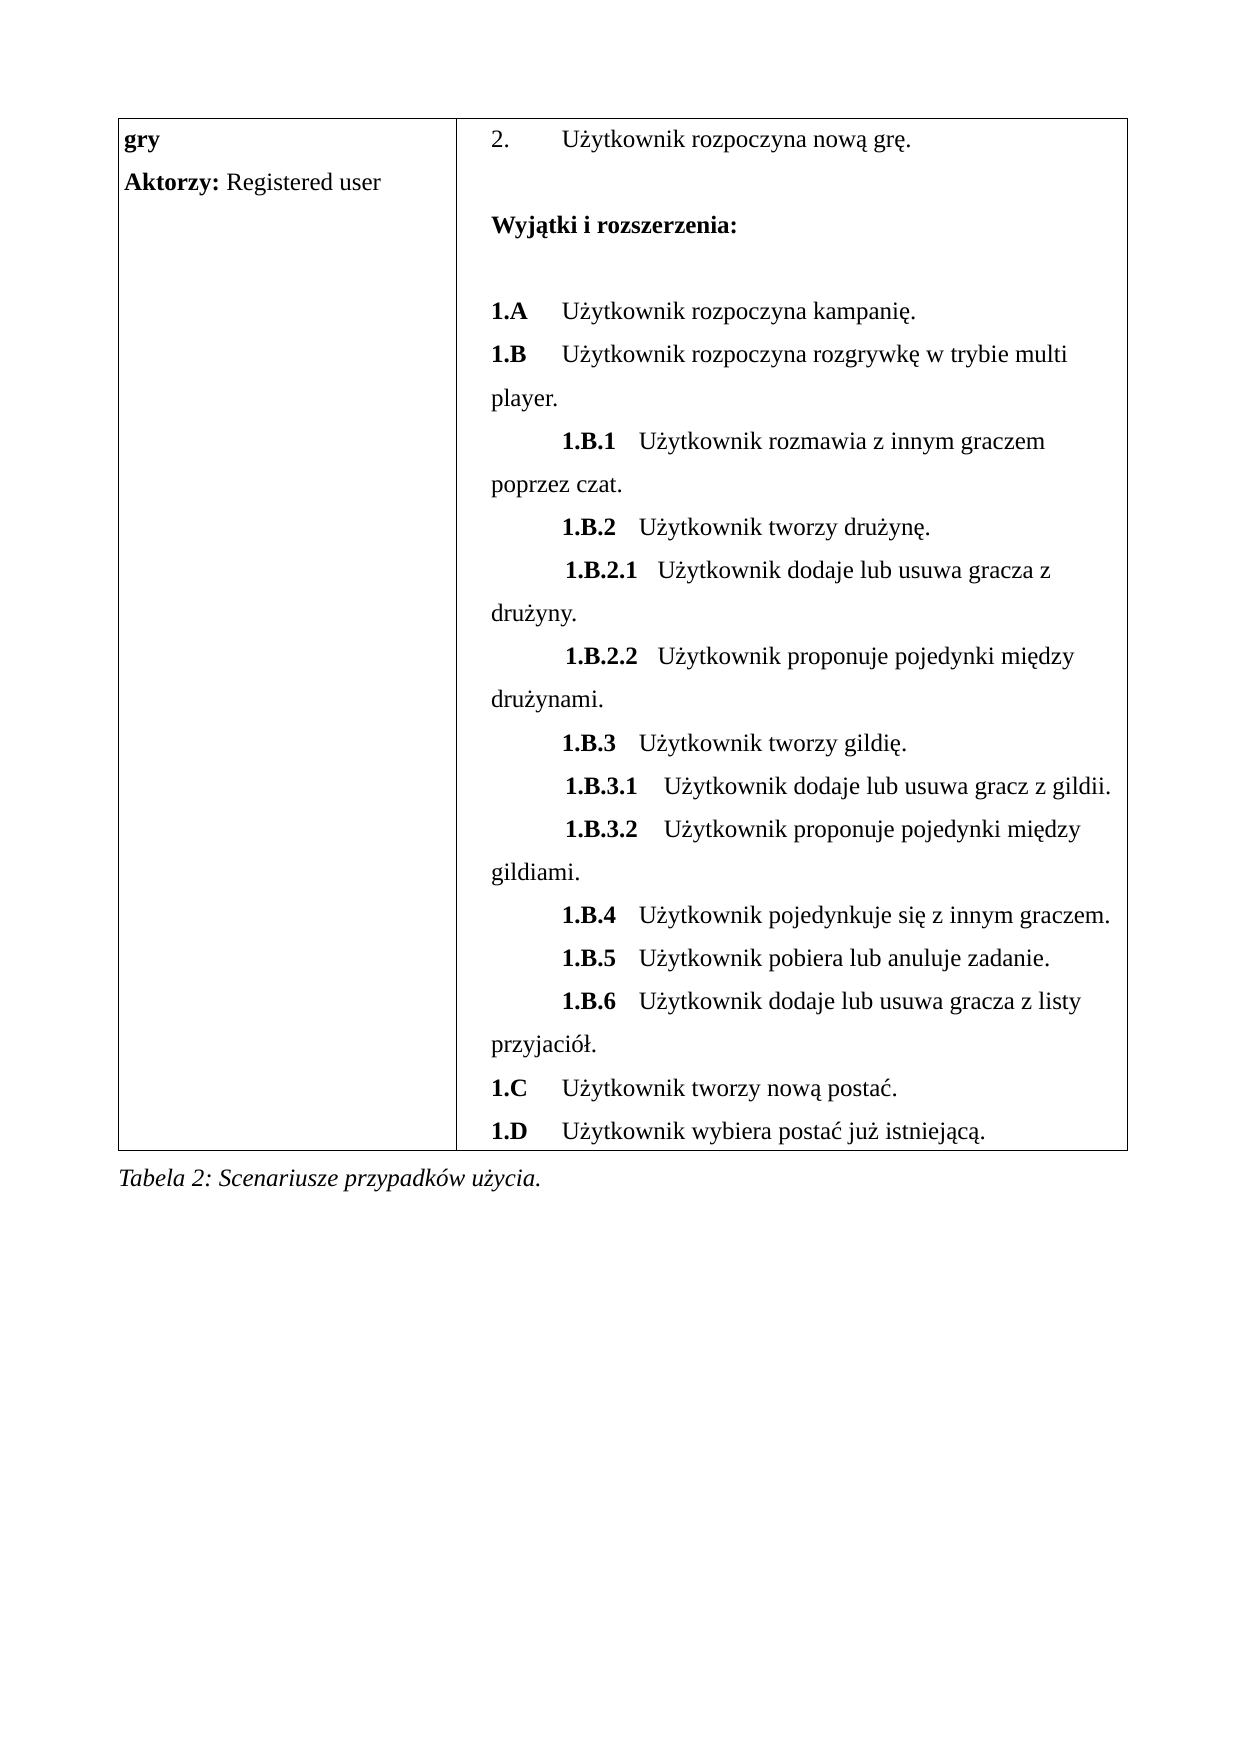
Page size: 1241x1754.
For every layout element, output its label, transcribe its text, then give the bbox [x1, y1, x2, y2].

table_cell Scenariusz główny: Użytkownik wybiera rodzaj rozgrywki. Użytkownik rozpoczyna nową grę. Wyjątki i rozszerzenia: 1.A Użytkownik rozpoczyna kampanię. 1.B Użytkownik rozpoczyna rozgrywkę w trybie multi player. 1.B.1 Użytkownik rozmawia z innym graczem poprzez czat. 1.B.2 Użytkownik tworzy drużynę. 1.B.2.1 Użytkownik dodaje lub usuwa gracza z drużyny. 1.B.2.2 Użytkownik proponuje pojedynki między drużynami. 1.B.3 Użytkownik tworzy gildię. 1.B.3.1 Użytkownik dodaje lub usuwa gracz z gildii. 1.B.3.2 Użytkownik proponuje pojedynki między gildiami. 1.B.4 Użytkownik pojedynkuje się z innym graczem. 1.B.5 Użytkownik pobiera lub anuluje zadanie. 1.B.6 Użytkownik dodaje lub usuwa gracza z listy przyjaciół. 1.C Użytkownik tworzy nową postać. 1.D Użytkownik wybiera postać już istniejącą. [457, 119, 1127, 1150]
table_cell gry Aktorzy: Registered user [119, 119, 456, 1150]
text Tabela 2: Scenariusze przypadków użycia. [118, 1163, 1122, 1192]
